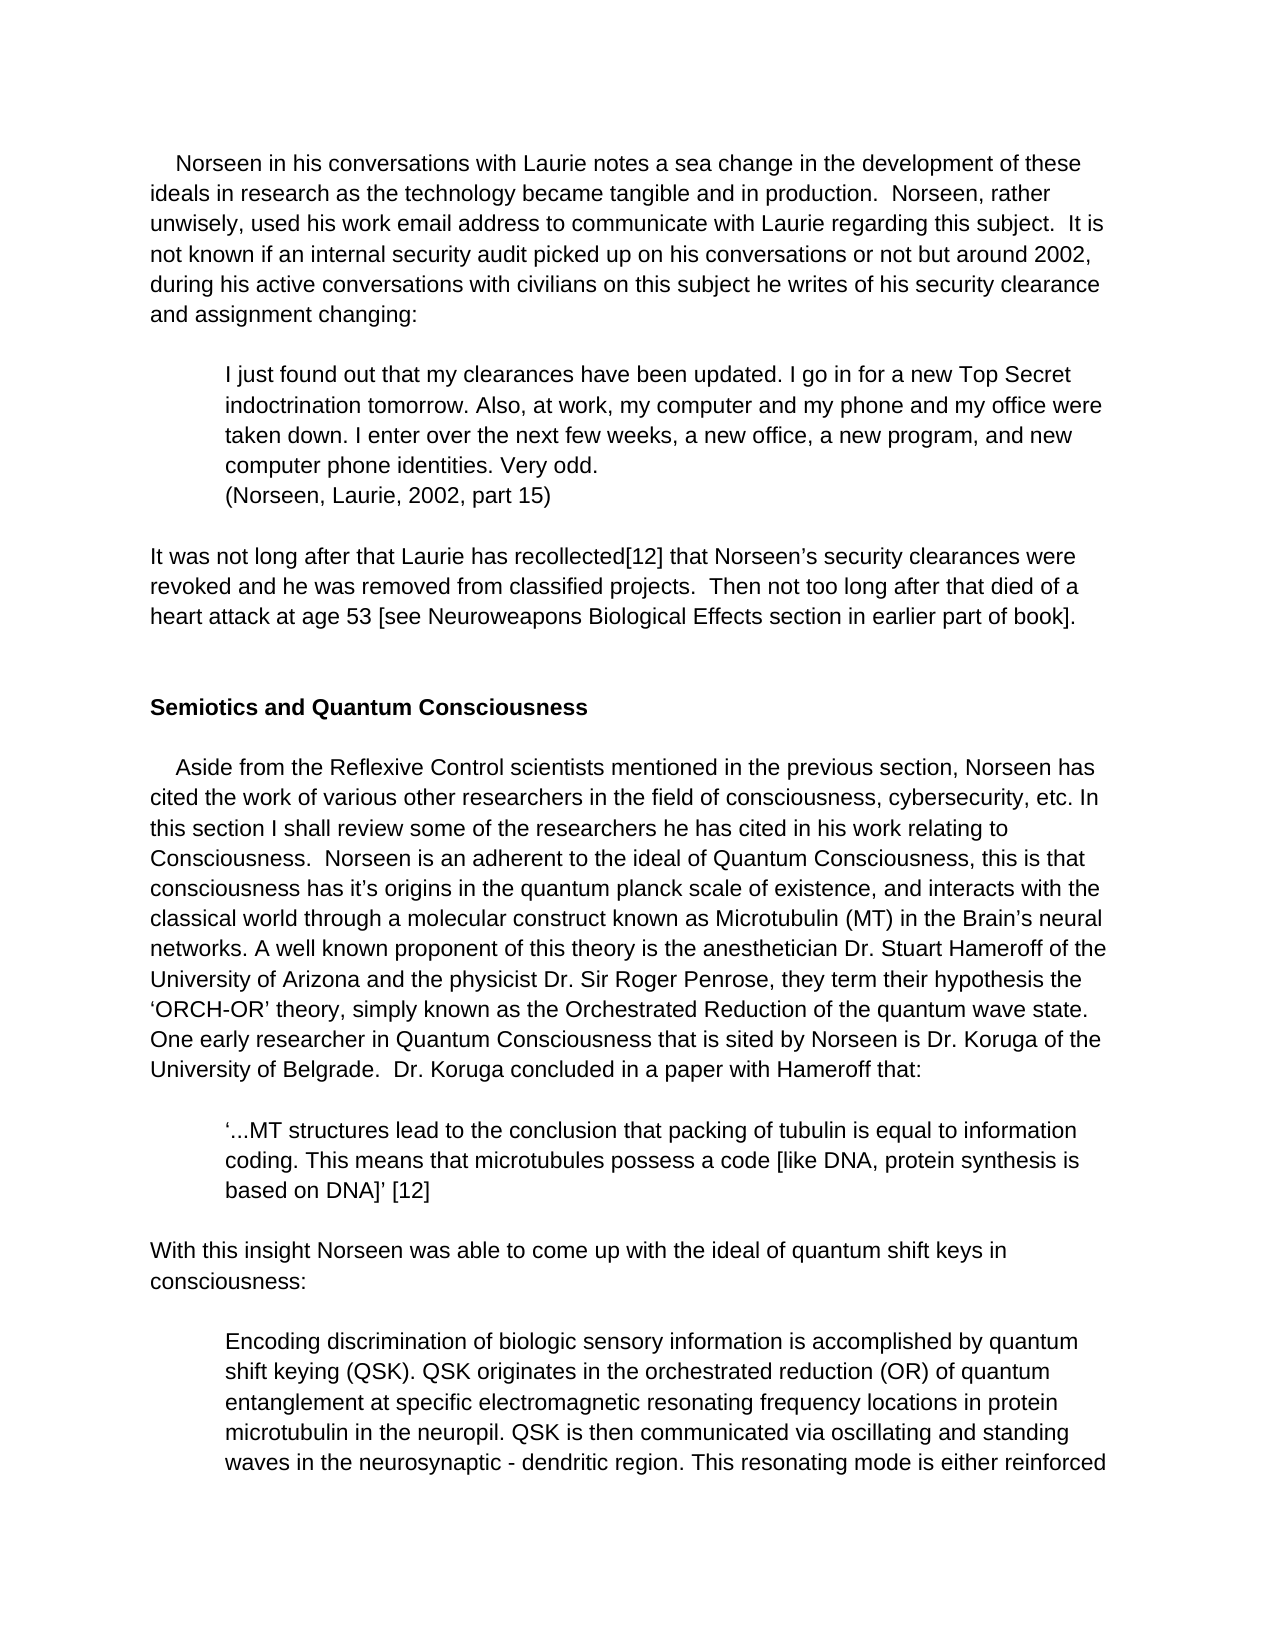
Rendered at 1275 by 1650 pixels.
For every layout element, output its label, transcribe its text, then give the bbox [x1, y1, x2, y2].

text Norseen in his conversations with Laurie notes a sea change in the development of these ideals in research as the technology became tangible and in production. Norseen, rather unwisely, used his work email address to communicate with Laurie regarding this subject. It is not known if an internal security audit picked up on his conversations or not but around 2002, during his active conversations with civilians on this subject he writes of his security clearance and assignment changing: [150, 150, 1125, 327]
text Aside from the Reflexive Control scientists mentioned in the previous section, Norseen has cited the work of various other researchers in the field of consciousness, cybersecurity, etc. In this section I shall review some of the researchers he has cited in his work relating to Consciousness. Norseen is an adherent to the ideal of Quantum Consciousness, this is that consciousness has it’s origins in the quantum planck scale of existence, and interacts with the classical world through a molecular construct known as Microtubulin (MT) in the Brain’s neural networks. A well known proponent of this theory is the anesthetician Dr. Stuart Hameroff of the University of Arizona and the physicist Dr. Sir Roger Penrose, they term their hypothesis the ‘ORCH-OR’ theory, simply known as the Orchestrated Reduction of the quantum wave state. One early researcher in Quantum Consciousness that is sited by Norseen is Dr. Koruga of the University of Belgrade. Dr. Koruga concluded in a paper with Hameroff that: [150, 754, 1125, 1083]
text With this insight Norseen was able to come up with the ideal of quantum shift keys in consciousness: [150, 1237, 1125, 1294]
text I just found out that my clearances have been updated. I go in for a new Top Secret indoctrination tomorrow. Also, at work, my computer and my phone and my office were taken down. I enter over the next few weeks, a new office, a new program, and new computer phone identities. Very odd. (Norseen, Laurie, 2002, part 15) [225, 361, 1125, 509]
text Encoding discrimination of biologic sensory information is accomplished by quantum shift keying (QSK). QSK originates in the orchestrated reduction (OR) of quantum entanglement at specific electromagnetic resonating frequency locations in protein microtubulin in the neuropil. QSK is then communicated via oscillating and standing waves in the neurosynaptic - dendritic region. This resonating mode is either reinforced [225, 1328, 1125, 1475]
text ‘...MT structures lead to the conclusion that packing of tubulin is equal to information coding. This means that microtubules possess a code [like DNA, protein synthesis is based on DNA]’ [12] [225, 1117, 1125, 1203]
text Semiotics and Quantum Consciousness [150, 694, 1125, 720]
text It was not long after that Laurie has recollected[12] that Norseen’s security clearances were revoked and he was removed from classified projects. Then not too long after that died of a heart attack at age 53 [see Neuroweapons Biological Effects section in earlier part of book]. [150, 543, 1125, 629]
